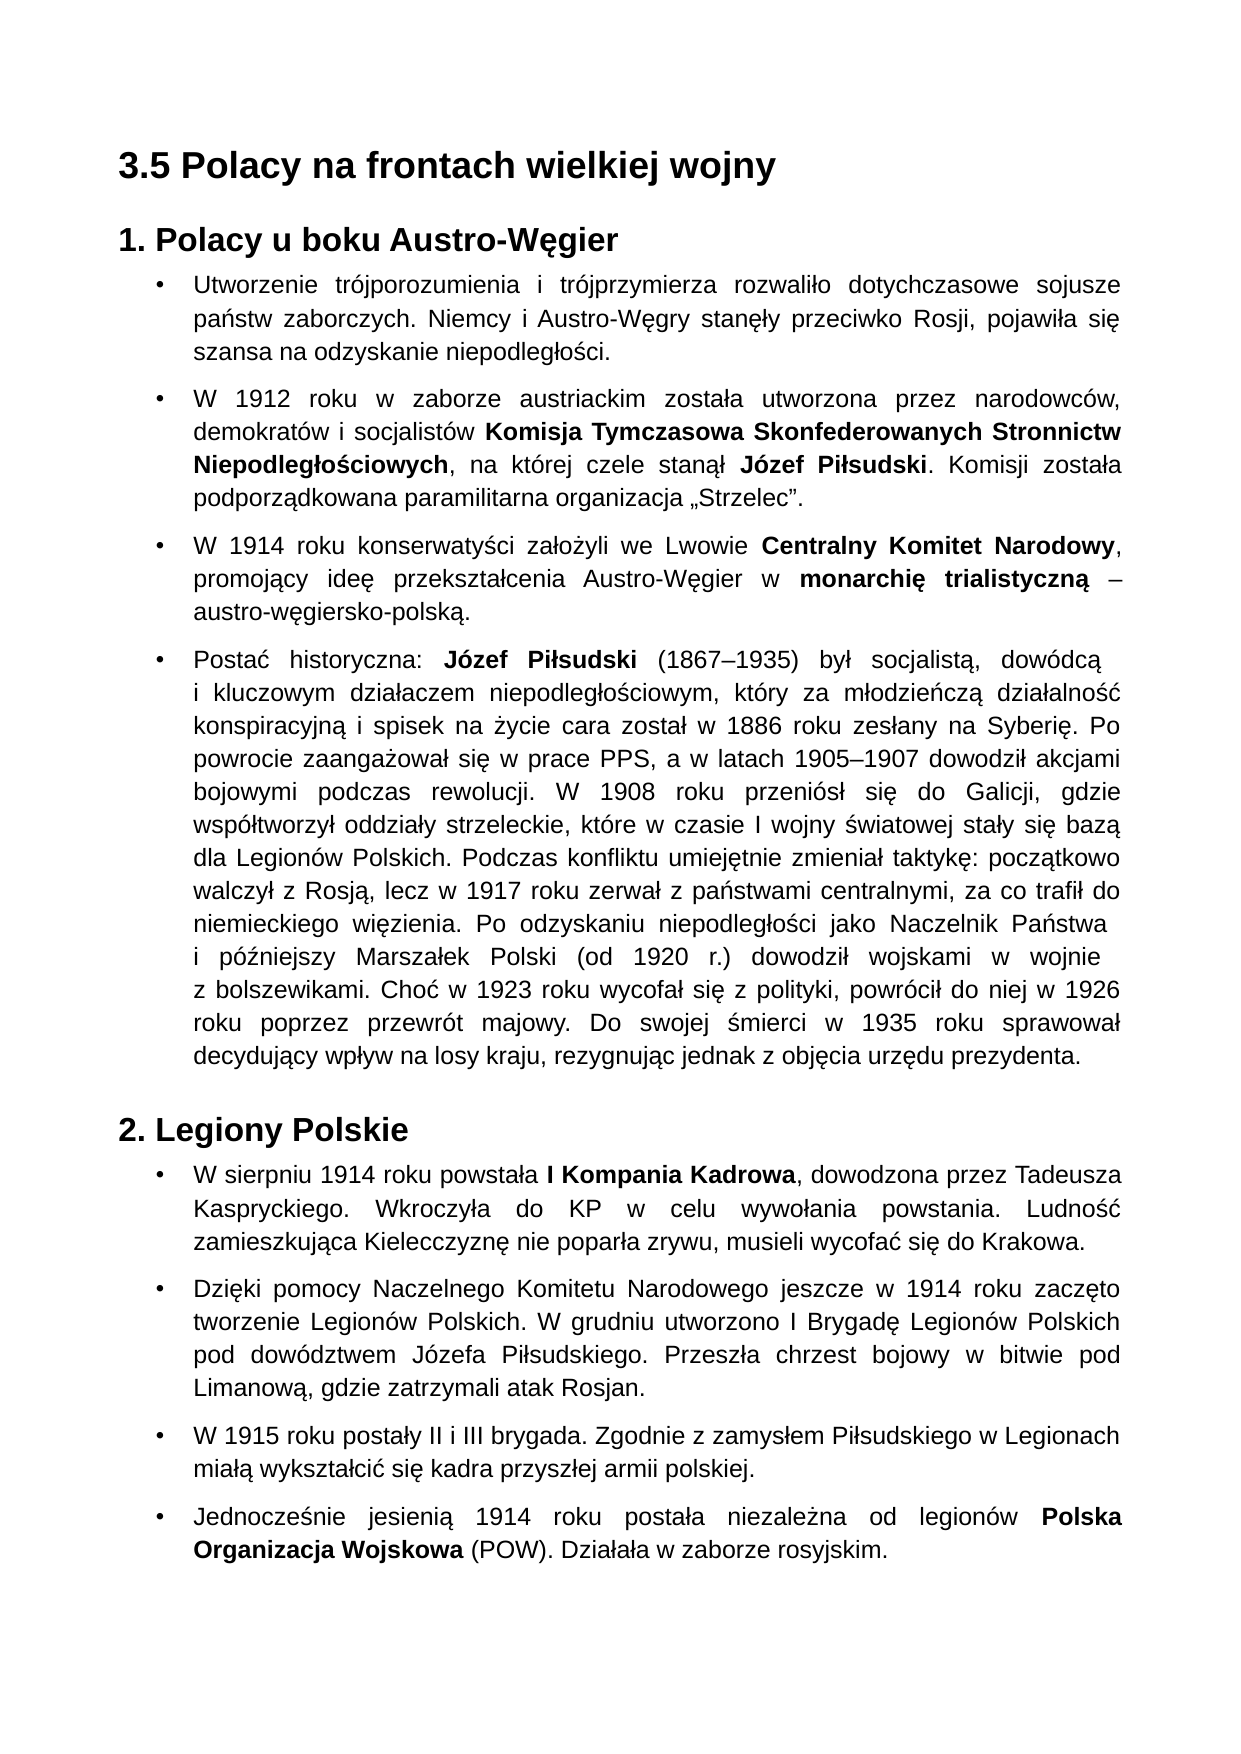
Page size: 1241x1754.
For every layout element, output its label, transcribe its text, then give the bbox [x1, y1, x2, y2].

list Utworzenie trójporozumienia i trójprzymierza rozwaliło dotychczasowe sojusze państw zaborczych. Niemcy i Austro-Węgry stanęły przeciwko Rosji, pojawiła się szansa na odzyskanie niepodległości. [156, 271, 1122, 365]
list W sierpniu 1914 roku powstała I Kompania Kadrowa, dowodzona przez Tadeusza Kaspryckiego. Wkroczyła do KP w celu wywołania powstania. Ludność zamieszkująca Kielecczyznę nie poparła zrywu, musieli wycofać się do Krakowa. [156, 1161, 1122, 1255]
subtitle 3.5 Polacy na frontach wielkiej wojny [118, 143, 1122, 186]
subtitle 2. Legiony Polskie [118, 1109, 1122, 1148]
list W 1914 roku konserwatyści założyli we Lwowie Centralny Komitet Narodowy, promojący ideę przekształcenia Austro-Węgier w monarchię trialistyczną – austro-węgiersko-polską. [156, 531, 1122, 626]
list W 1912 roku w zaborze austriackim została utworzona przez narodowców, demokratów i socjalistów Komisja Tymczasowa Skonfederowanych Stronnictw Niepodległościowych, na której czele stanął Józef Piłsudski. Komisji została podporządkowana paramilitarna organizacja „Strzelec”. [156, 384, 1122, 512]
list Jednocześnie jesienią 1914 roku postała niezależna od legionów Polska Organizacja Wojskowa (POW). Działała w zaborze rosyjskim. [156, 1502, 1122, 1564]
subtitle 1. Polacy u boku Austro-Węgier [118, 219, 1122, 258]
list Postać historyczna: Józef Piłsudski (1867–1935) był socjalistą, dowódcą i kluczowym działaczem niepodległościowym, który za młodzieńczą działalność konspiracyjną i spisek na życie cara został w 1886 roku zesłany na Syberię. Po powrocie zaangażował się w prace PPS, a w latach 1905–1907 dowodził akcjami bojowymi podczas rewolucji. W 1908 roku przeniósł się do Galicji, gdzie współtworzył oddziały strzeleckie, które w czasie I wojny światowej stały się bazą dla Legionów Polskich. Podczas konfliktu umiejętnie zmieniał taktykę: początkowo walczył z Rosją, lecz w 1917 roku zerwał z państwami centralnymi, za co trafił do niemieckiego więzienia. Po odzyskaniu niepodległości jako Naczelnik Państwa i późniejszy Marszałek Polski (od 1920 r.) dowodził wojskami w wojnie z bolszewikami. Choć w 1923 roku wycofał się z polityki, powrócił do niej w 1926 roku poprzez przewrót majowy. Do swojej śmierci w 1935 roku sprawował decydujący wpływ na losy kraju, rezygnując jednak z objęcia urzędu prezydenta. [156, 645, 1122, 1070]
list W 1915 roku postały II i III brygada. Zgodnie z zamysłem Piłsudskiego w Legionach miałą wykształcić się kadra przyszłej armii polskiej. [156, 1421, 1122, 1483]
list Dzięki pomocy Naczelnego Komitetu Narodowego jeszcze w 1914 roku zaczęto tworzenie Legionów Polskich. W grudniu utworzono I Brygadę Legionów Polskich pod dowództwem Józefa Piłsudskiego. Przeszła chrzest bojowy w bitwie pod Limanową, gdzie zatrzymali atak Rosjan. [156, 1274, 1122, 1402]
